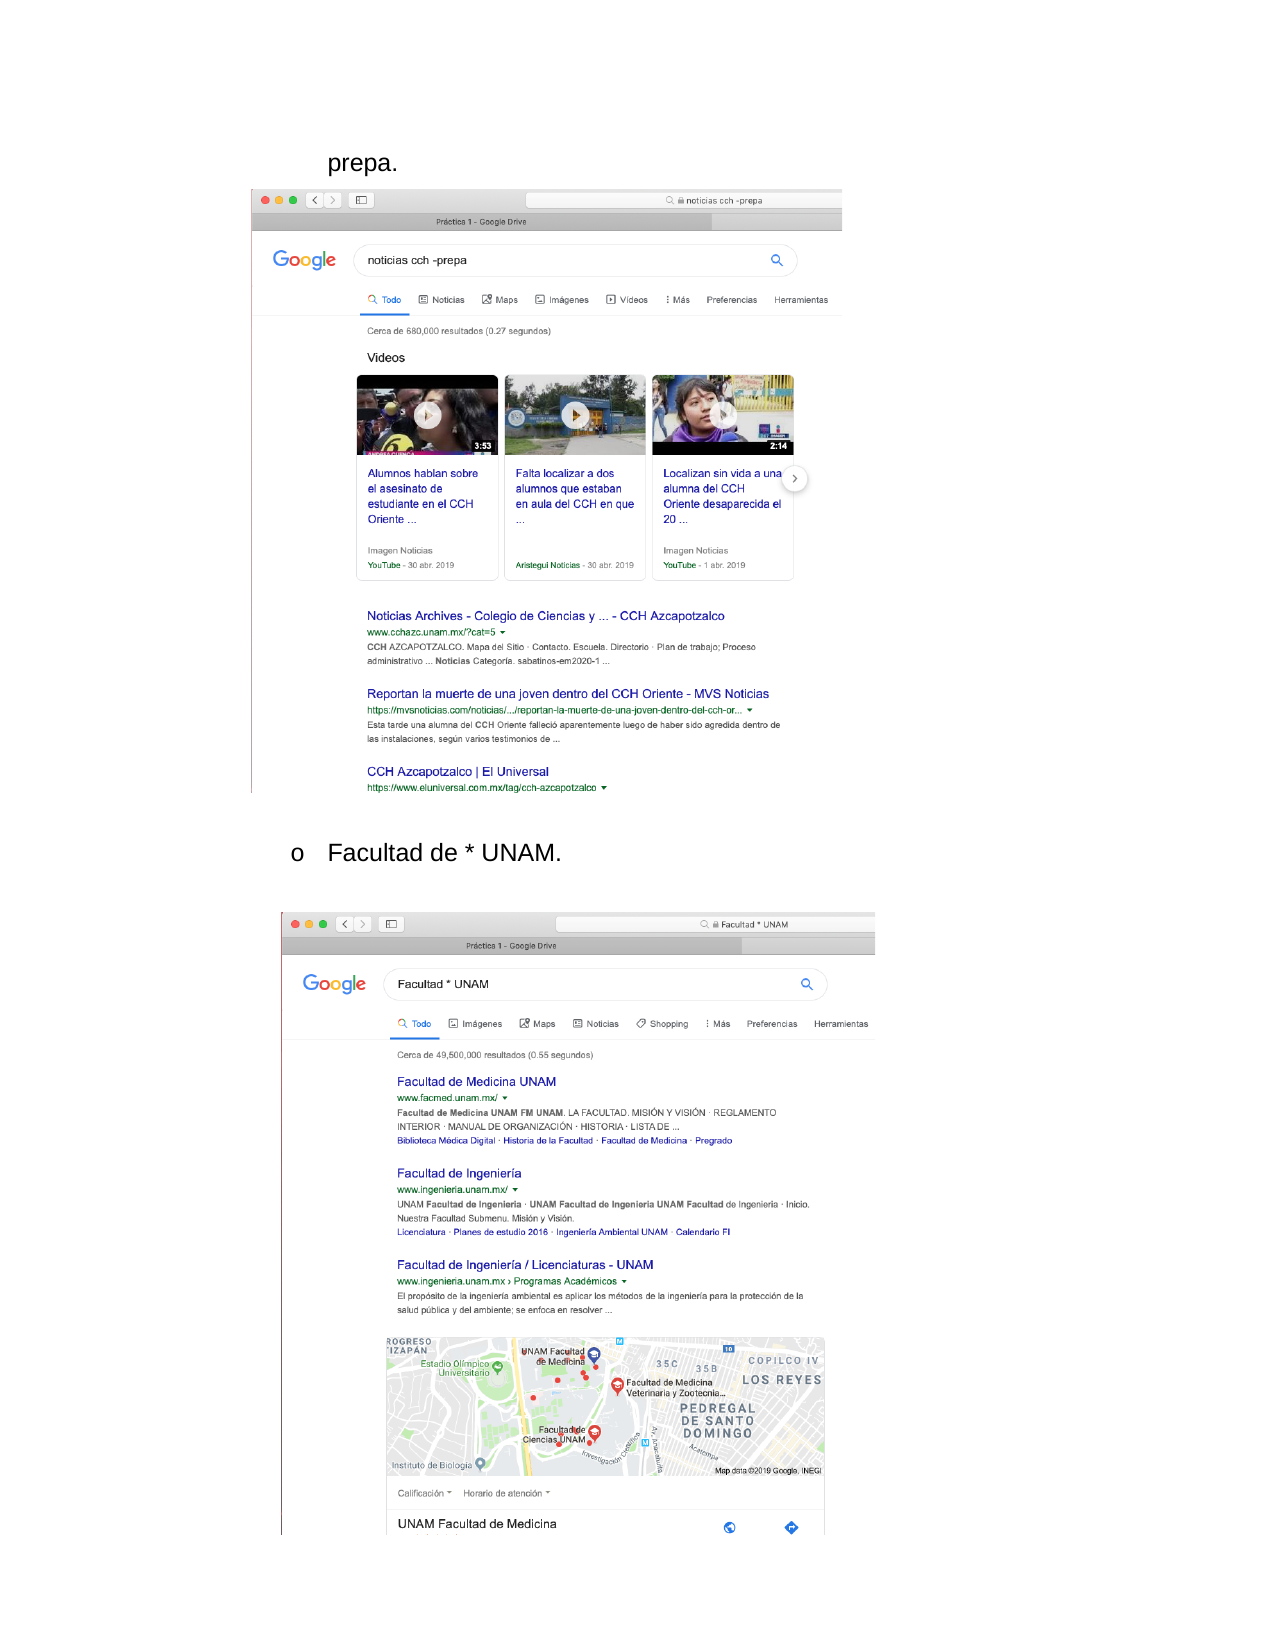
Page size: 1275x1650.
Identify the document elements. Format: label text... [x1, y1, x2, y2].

list Facultad de * UNAM. [290, 838, 1098, 868]
list prepa. [290, 148, 1098, 176]
